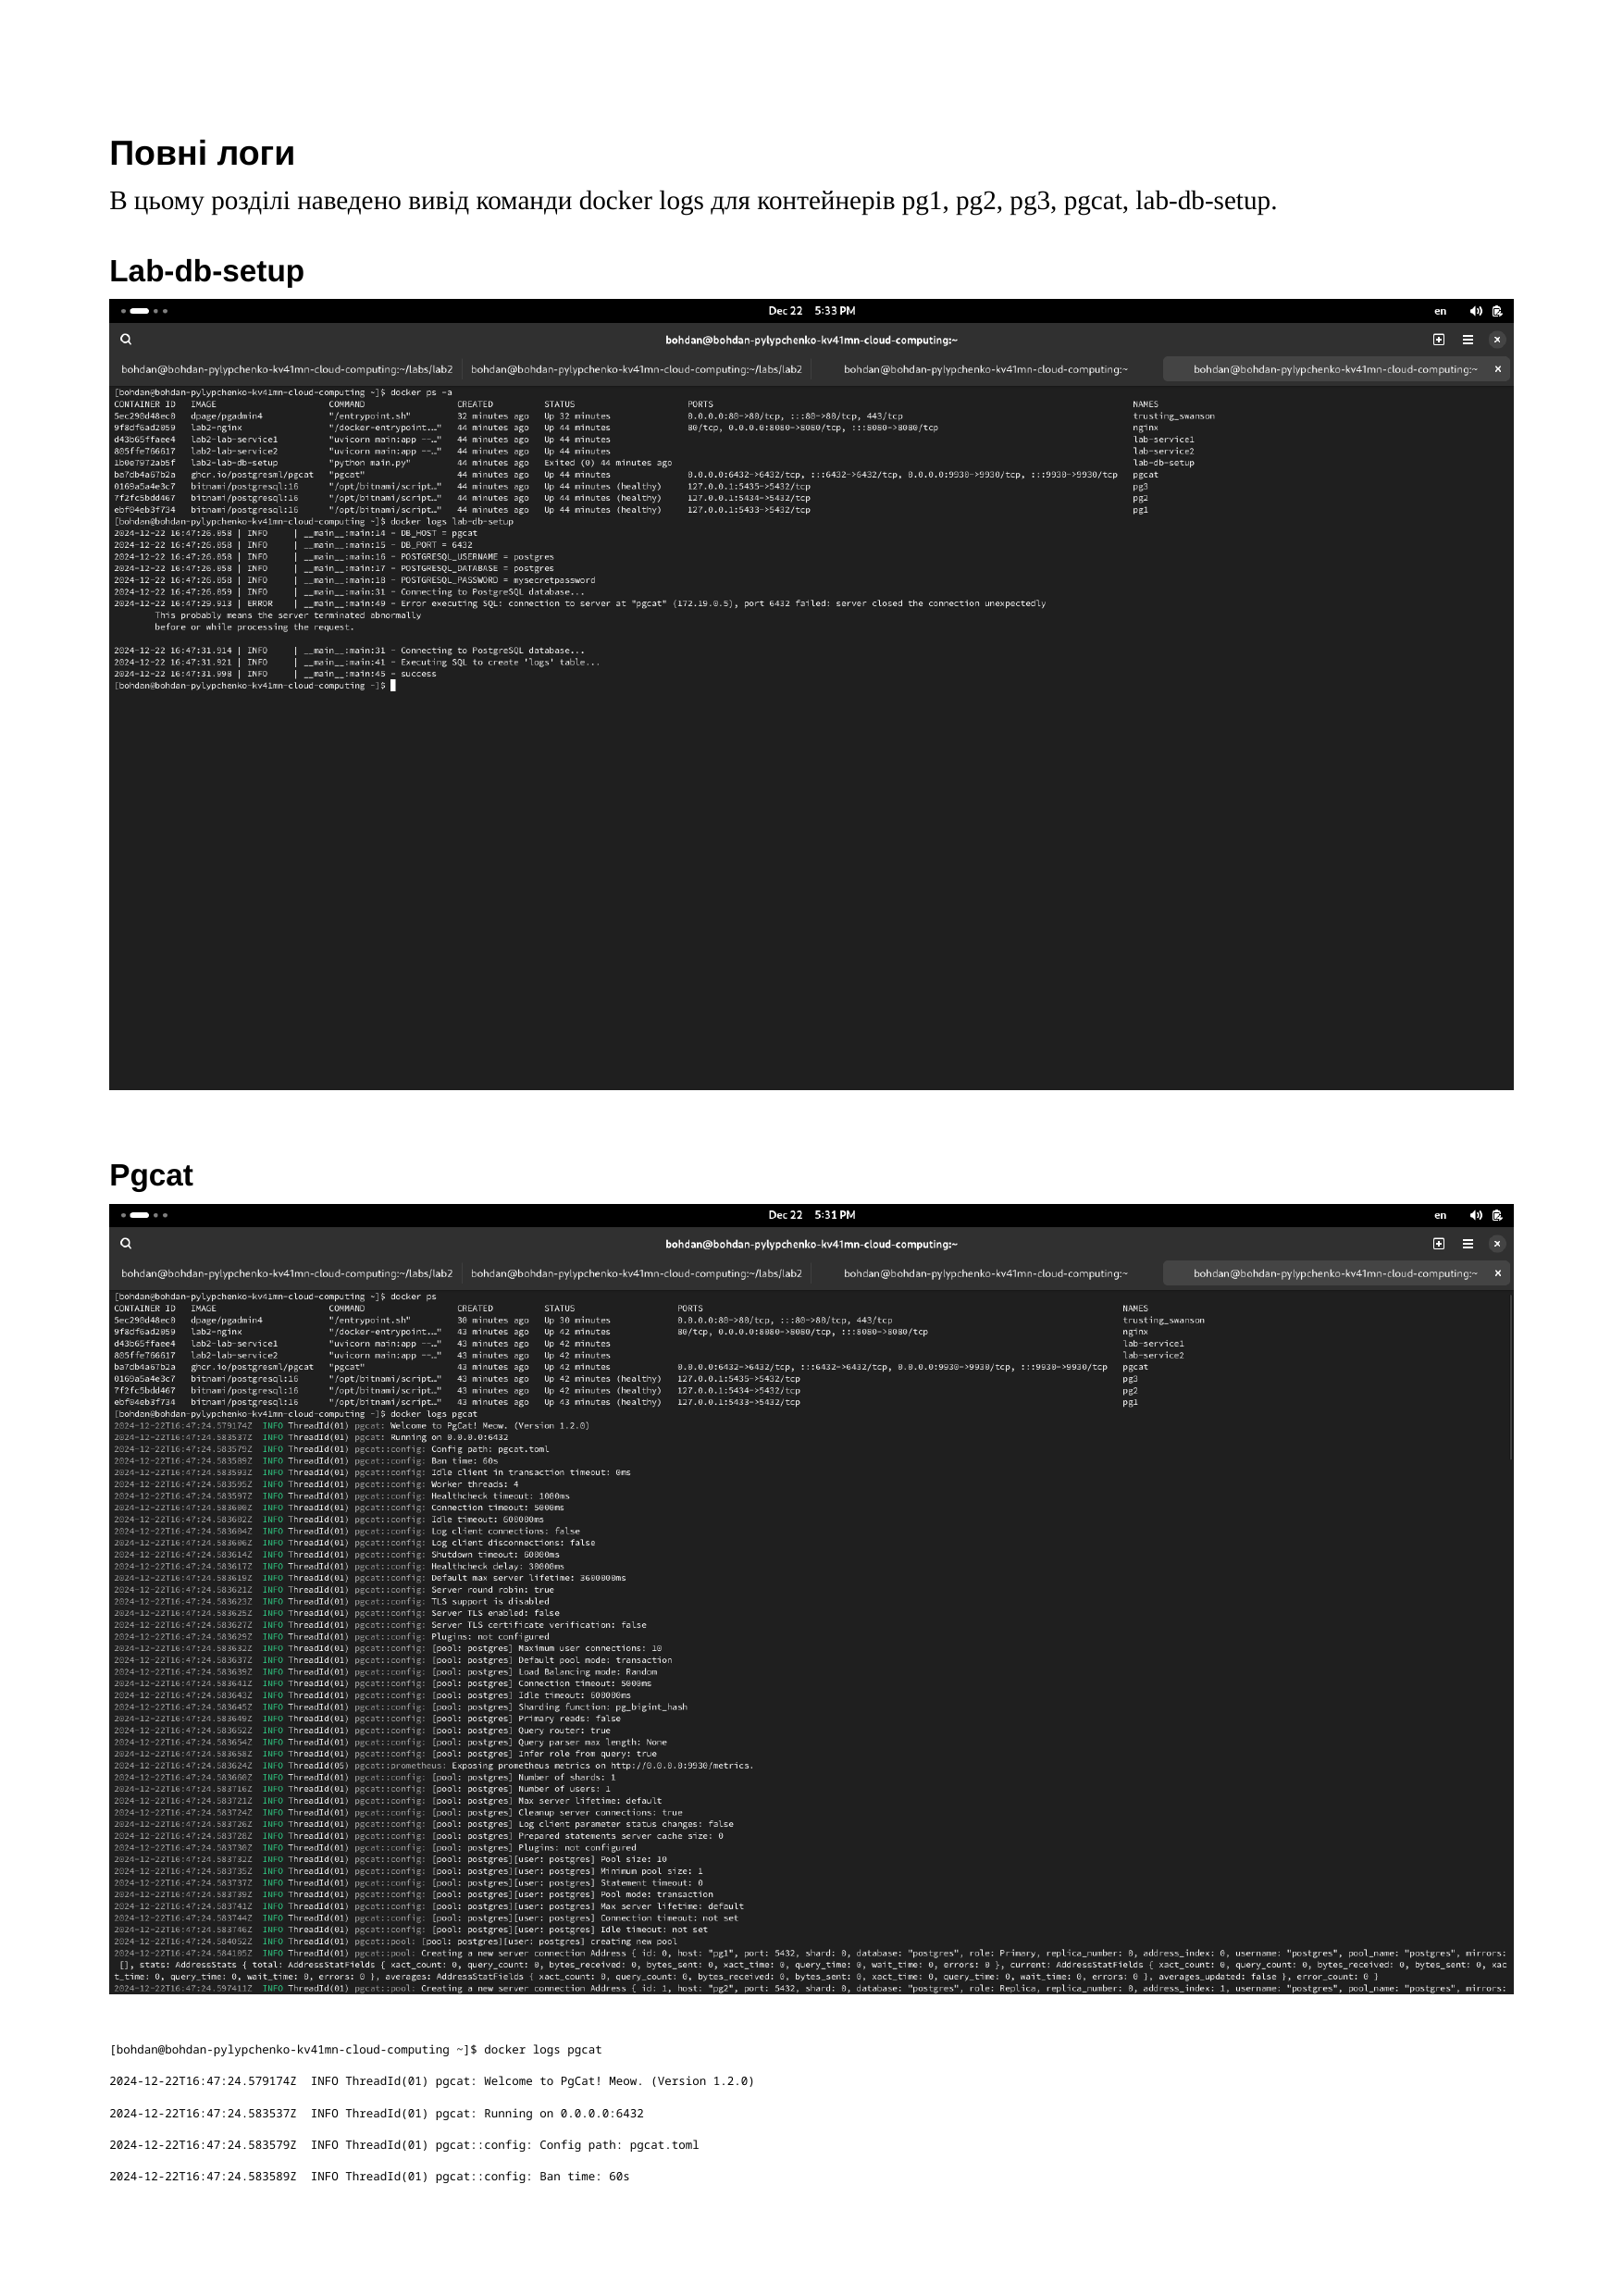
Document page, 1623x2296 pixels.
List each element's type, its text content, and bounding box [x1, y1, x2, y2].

picture [109, 1204, 1514, 1994]
text 2024-12-22T16:47:24.583537Z INFO ThreadId(01) pgcat: Running on 0.0.0.0:6432 [109, 2105, 1514, 2121]
subtitle Pgcat [109, 1157, 1514, 1192]
text 2024-12-22T16:47:24.583589Z INFO ThreadId(01) pgcat::config: Ban time: 60s [109, 2168, 1514, 2184]
text В цьому розділі наведено вивід команди docker logs для контейнерів pg1, pg2, pg3, pgcat, lab-db-setup. [109, 184, 1514, 215]
subtitle Повні логи [109, 132, 1514, 172]
picture [109, 299, 1514, 1090]
text 2024-12-22T16:47:24.583579Z INFO ThreadId(01) pgcat::config: Config path: pgcat.toml [109, 2137, 1514, 2153]
text 2024-12-22T16:47:24.579174Z INFO ThreadId(01) pgcat: Welcome to PgCat! Meow. (Version 1.2.0) [109, 2074, 1514, 2090]
text [bohdan@bohdan-pylypchenko-kv41mn-cloud-computing ~]$ docker logs pgcat [109, 2042, 1514, 2057]
subtitle Lab-db-setup [109, 253, 1514, 288]
